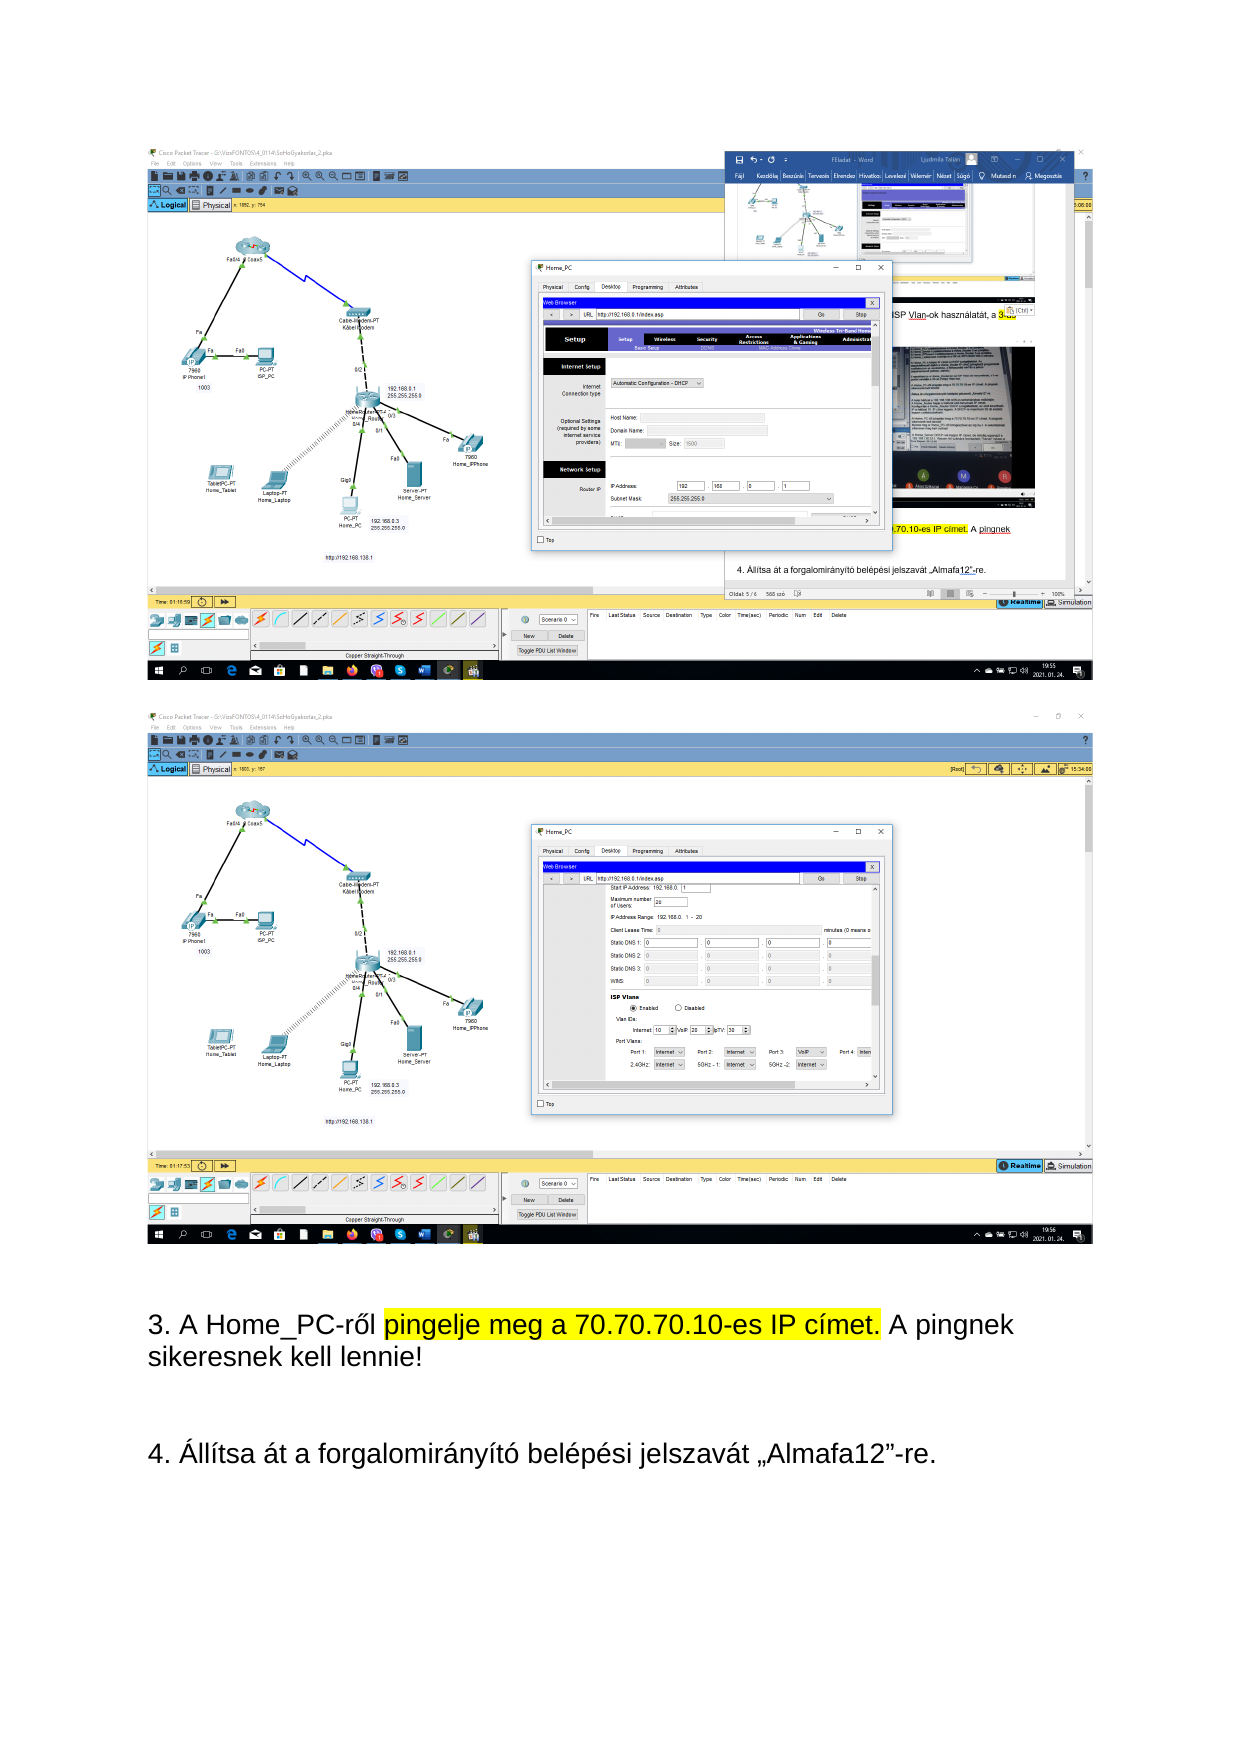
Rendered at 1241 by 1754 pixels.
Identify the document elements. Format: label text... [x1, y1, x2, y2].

text 3. A Home_PC-ről pingelje meg a 70.70.70.10-es IP címet. A pingnek sikeresnek kell lennie! [148, 1308, 1093, 1373]
text 4. Állítsa át a forgalomirányító belépési jelszavát „Almafa12”-re. [148, 1437, 1093, 1470]
